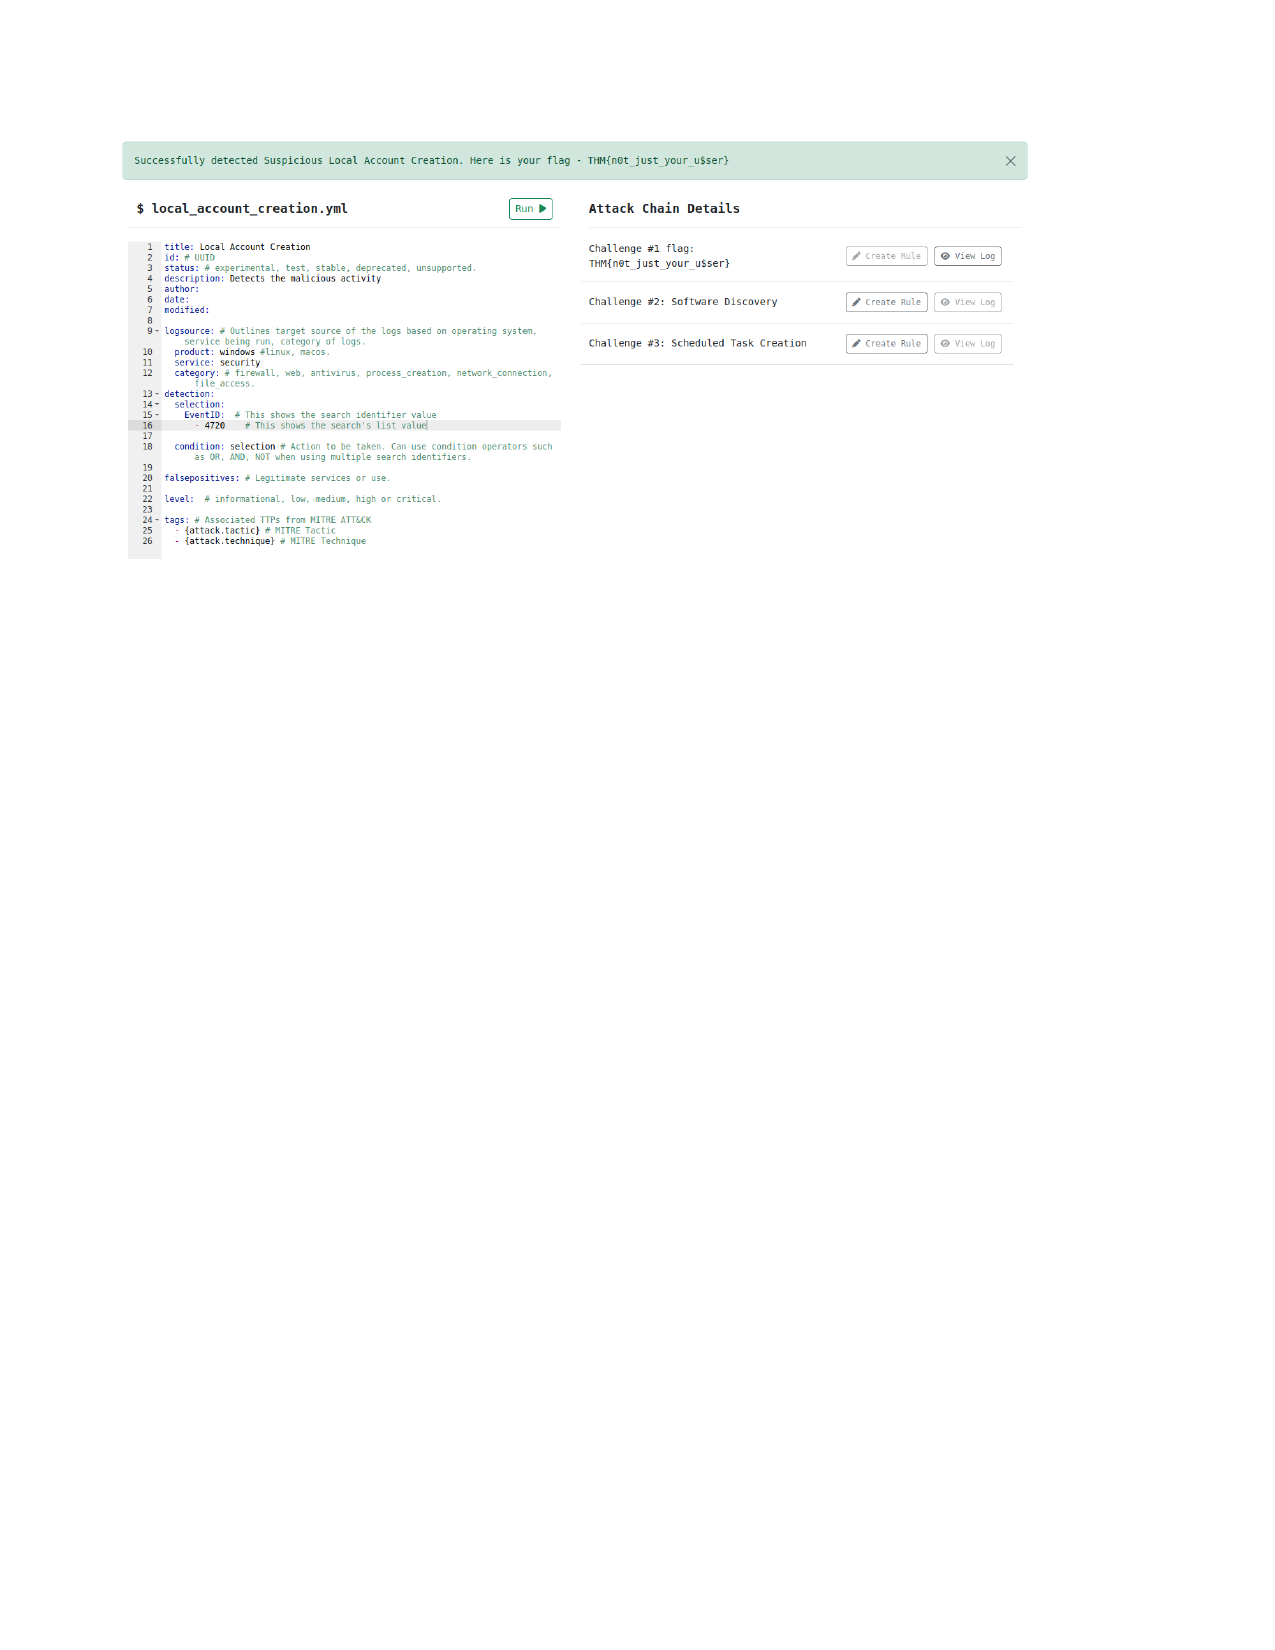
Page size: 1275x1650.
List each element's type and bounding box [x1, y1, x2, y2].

picture [104, 135, 1143, 559]
